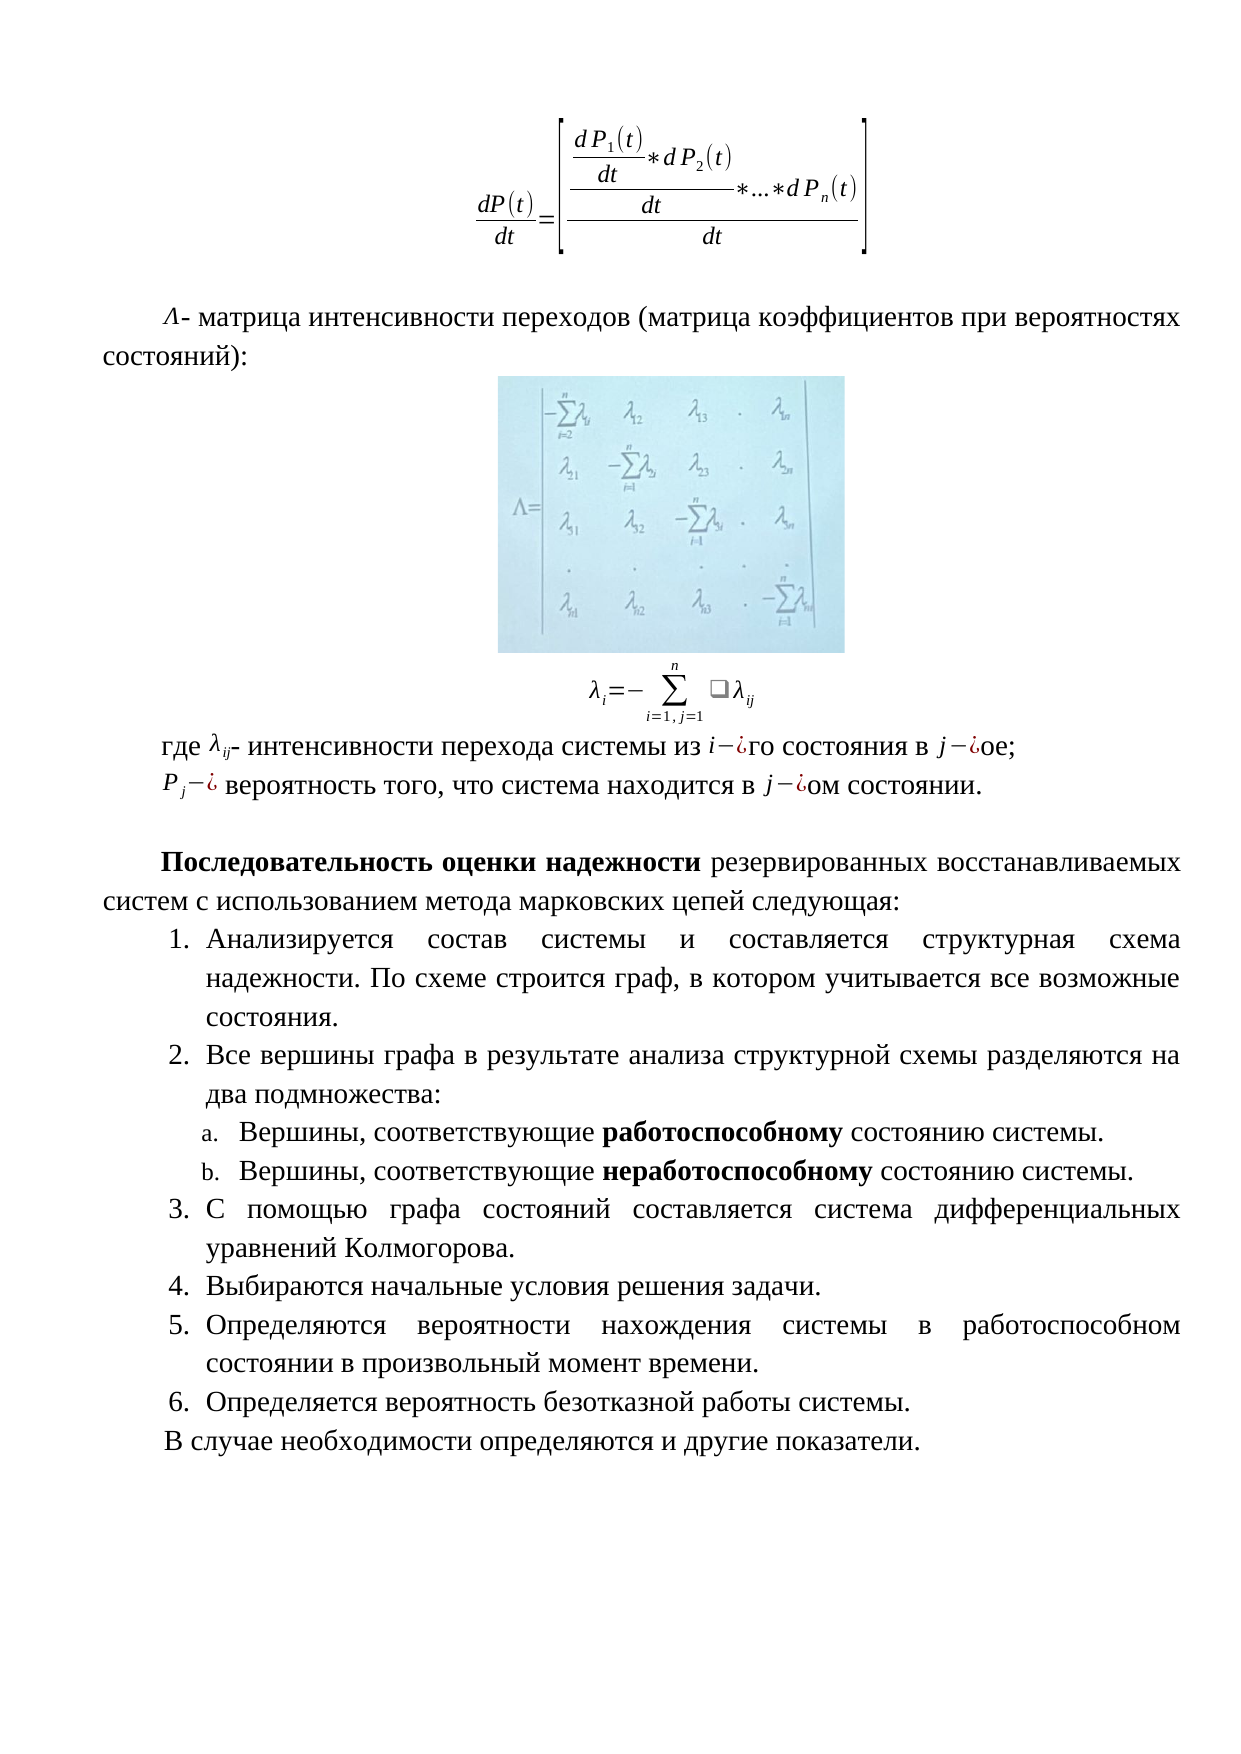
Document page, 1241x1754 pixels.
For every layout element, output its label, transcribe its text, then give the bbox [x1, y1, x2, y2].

list Вершины, соответствующие неработоспособному состоянию системы. [201, 1153, 1181, 1186]
list Анализируется состав системы и составляется структурная схема надежности. По схеме строится граф, в котором учитывается все возможные состояния. [168, 922, 1181, 1032]
list Определяются вероятности нахождения системы в работоспособном состоянии в произвольный момент времени. [168, 1307, 1181, 1379]
list С помощью графа состояний составляется система дифференциальных уравнений Колмогорова. [168, 1191, 1181, 1263]
list Все вершины графа в результате анализа структурной схемы разделяются на два подмножества: [168, 1037, 1181, 1109]
list Определяется вероятность безотказной работы системы. [168, 1384, 1181, 1418]
text Последовательность оценки надежности резервированных восстанавливаемых систем с использованием метода марковских цепей следующая: [103, 844, 1181, 917]
text В случае необходимости определяются и другие показатели. [164, 1423, 1181, 1456]
picture [497, 376, 845, 653]
list Вершины, соответствующие работоспособному состоянию системы. [201, 1114, 1181, 1148]
list Выбираются начальные условия решения задачи. [168, 1268, 1181, 1302]
text - матрица интенсивности переходов (матрица коэффициентов при вероятностях состояний): [102, 299, 1181, 371]
text где - интенсивности перехода системы из го состояния в ое; [102, 728, 1181, 762]
text вероятность того, что система находится в ом состоянии. [102, 767, 1181, 801]
